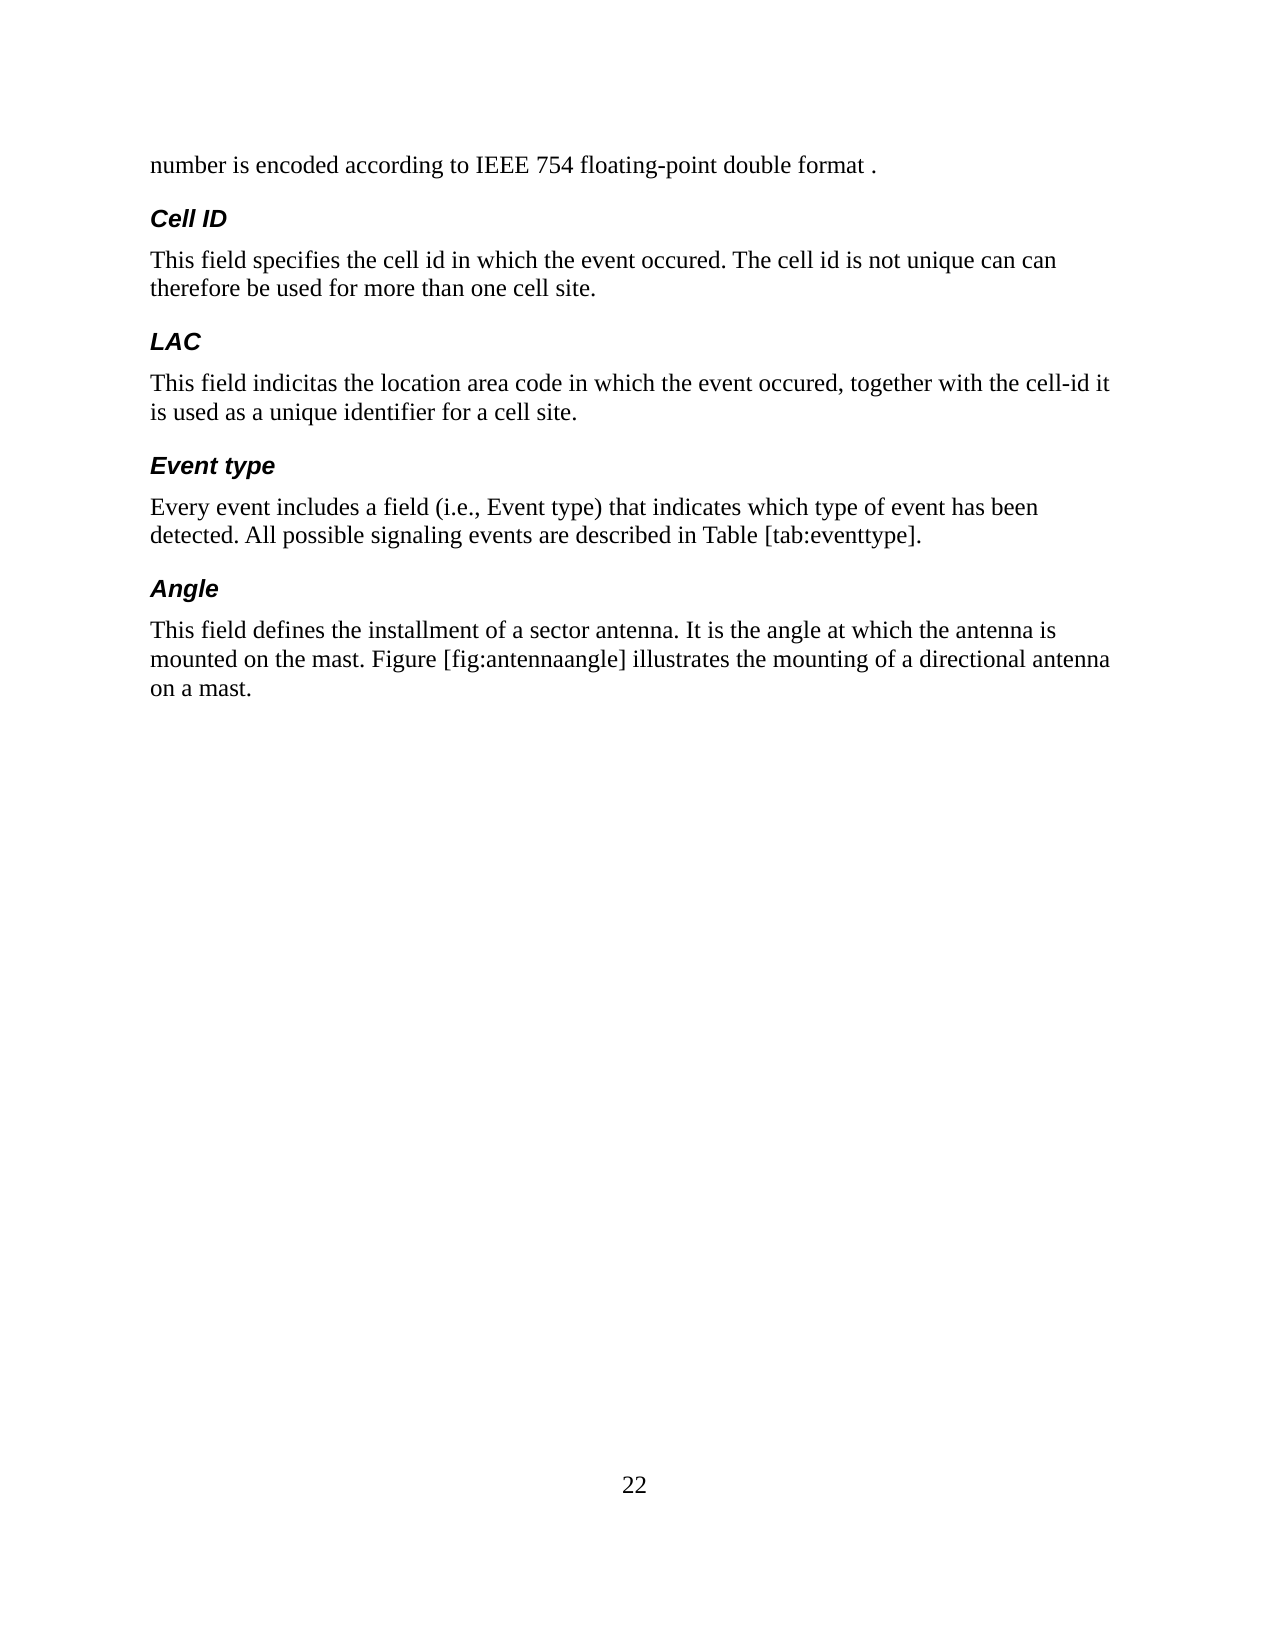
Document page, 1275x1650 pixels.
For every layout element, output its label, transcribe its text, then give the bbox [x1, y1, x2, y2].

text This field defines the installment of a sector antenna. It is the angle at which the antenna is mounted on the mast. Figure [fig:antennaangle] illustrates the mounting of a directional antenna on a mast. [150, 615, 1125, 702]
text This field specifies the cell id in which the event occured. The cell id is not unique can can therefore be used for more than one cell site. [150, 245, 1125, 302]
subtitle Angle [150, 574, 1125, 603]
text This field indicitas the location area code in which the event occured, together with the cell-id it is used as a unique identifier for a cell site. [150, 368, 1125, 426]
subtitle Cell ID [150, 204, 1125, 232]
text number is encoded according to IEEE 754 floating-point double format . [150, 150, 1125, 179]
subtitle LAC [150, 327, 1125, 356]
text Every event includes a field (i.e., Event type) that indicates which type of event has been detected. All possible signaling events are described in Table [tab:eventtype]. [150, 492, 1125, 549]
subtitle Event type [150, 451, 1125, 479]
